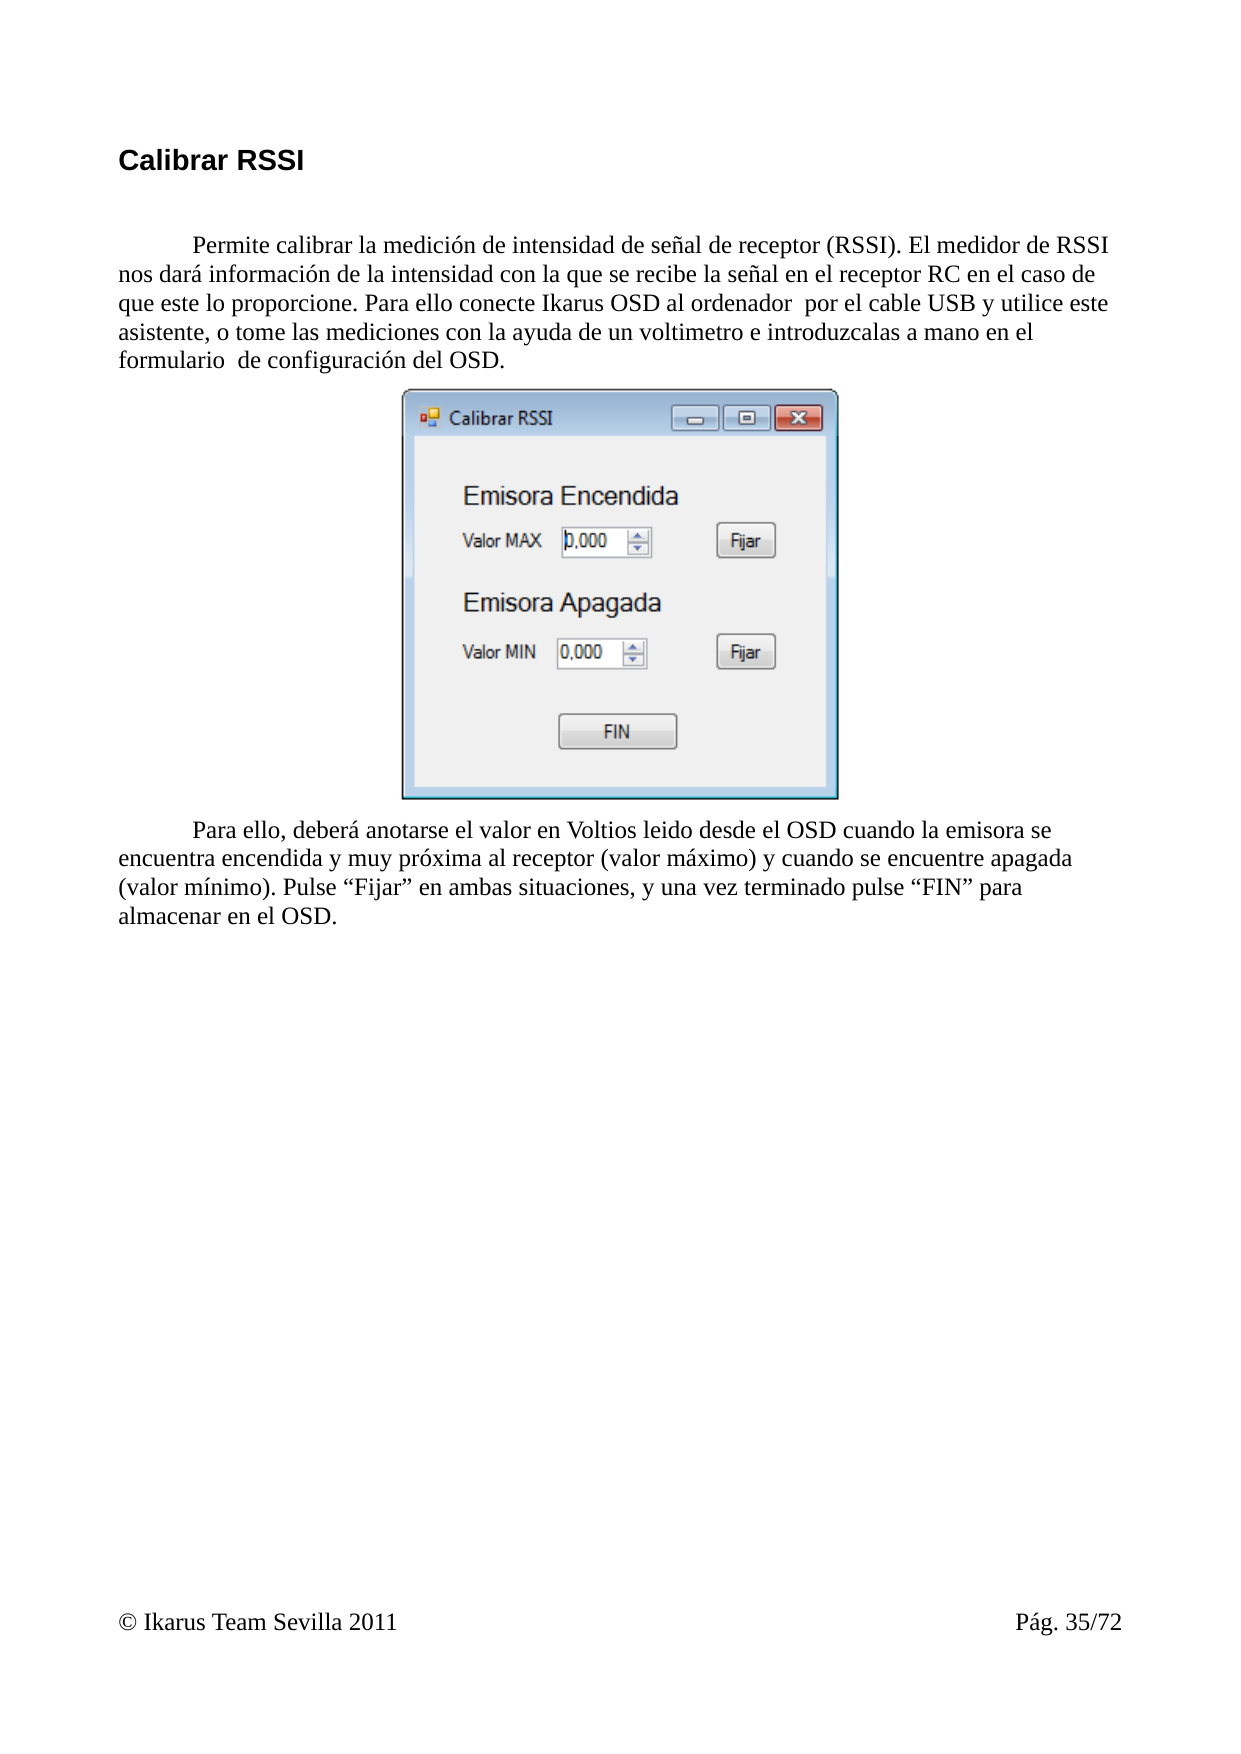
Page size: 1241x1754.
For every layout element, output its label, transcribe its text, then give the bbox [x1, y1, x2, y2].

picture [399, 386, 842, 803]
text Permite calibrar la medición de intensidad de señal de receptor (RSSI). El medidor de RSSI nos dará información de la intensidad con la que se recibe la señal en el receptor RC en el caso de que este lo proporcione. Para ello conecte Ikarus OSD al ordenador por el cable USB y utilice este asistente, o tome las mediciones con la ayuda de un voltimetro e introduzcalas a mano en el formulario de configuración del OSD. [118, 230, 1122, 374]
subtitle Calibrar RSSI [118, 143, 1122, 177]
text Para ello, deberá anotarse el valor en Voltios leido desde el OSD cuando la emisora se encuentra encendida y muy próxima al receptor (valor máximo) y cuando se encuentre apagada (valor mínimo). Pulse “Fijar” en ambas situaciones, y una vez terminado pulse “FIN” para almacenar en el OSD. [118, 815, 1122, 930]
